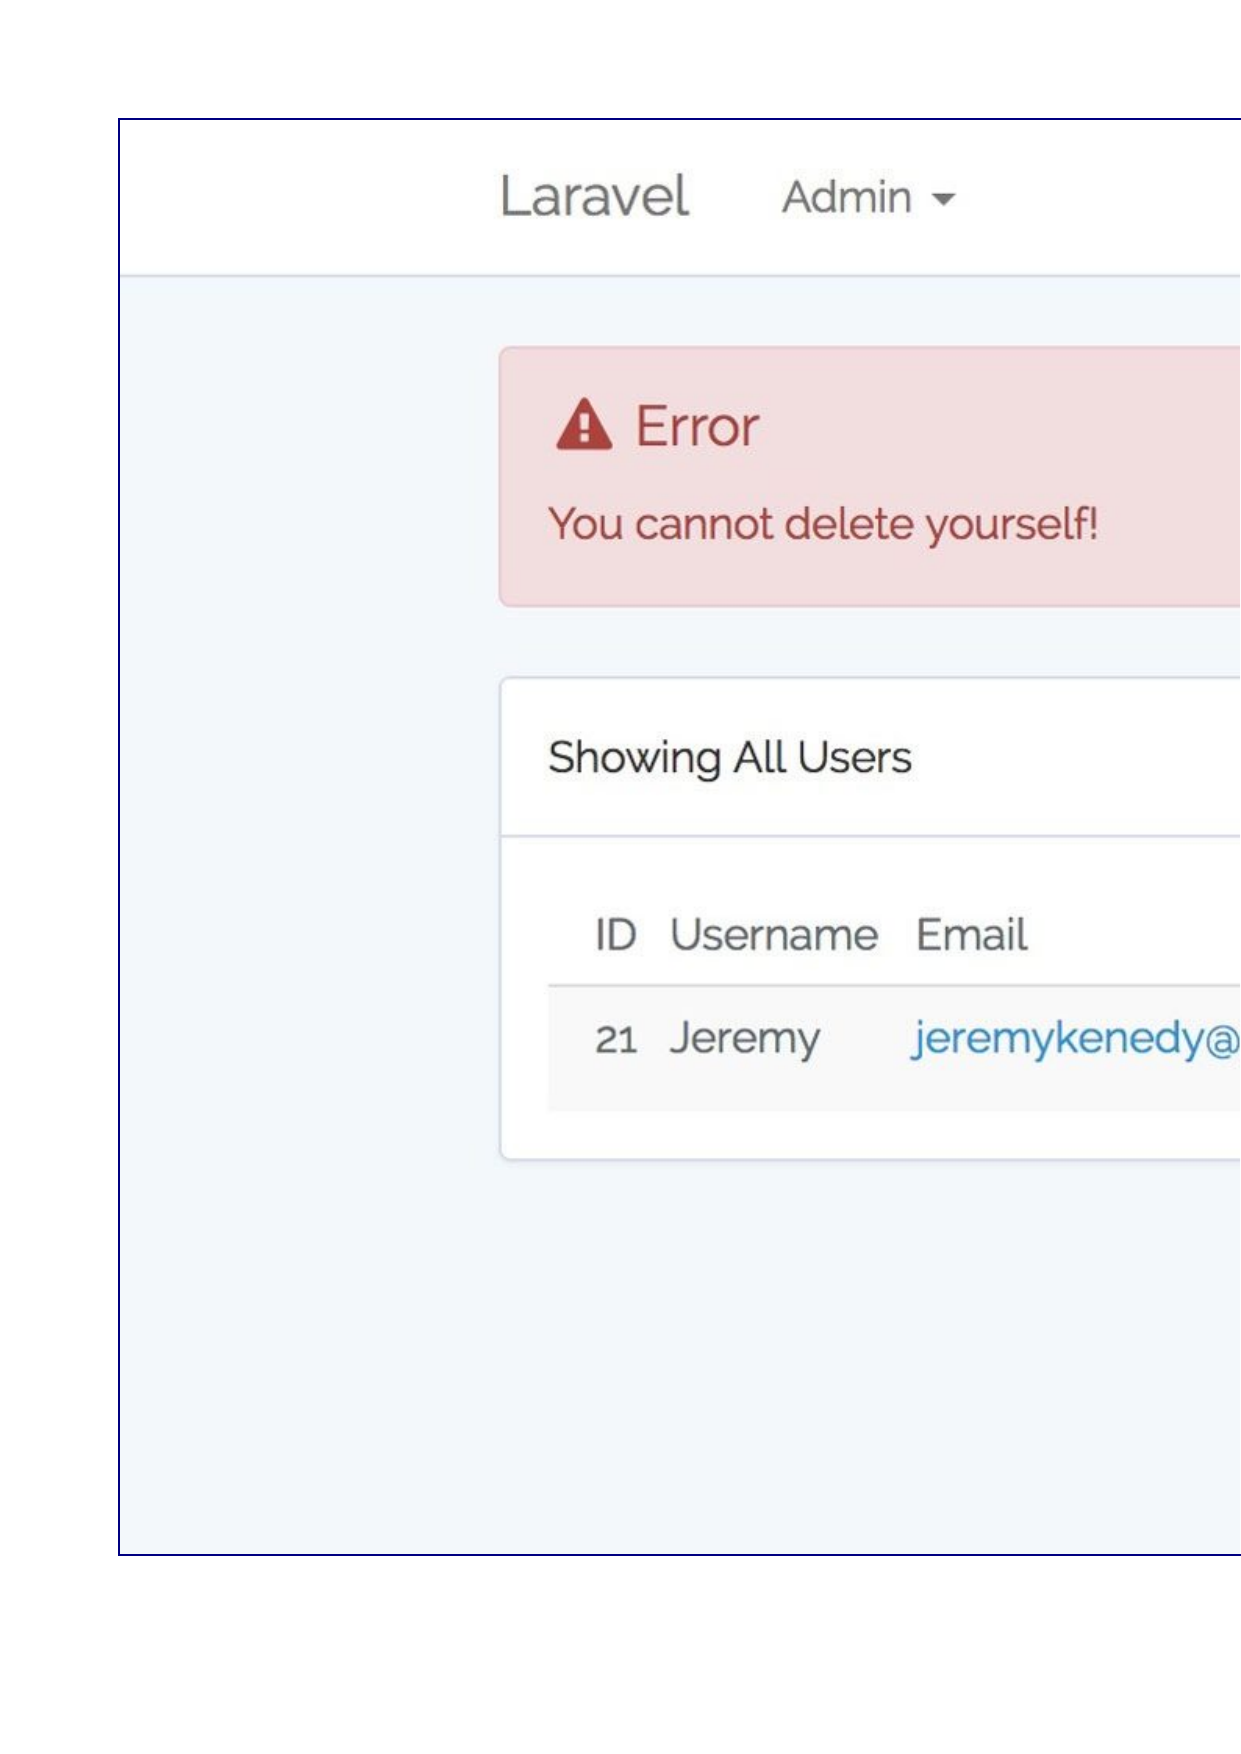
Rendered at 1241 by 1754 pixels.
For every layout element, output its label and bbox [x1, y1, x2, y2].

picture [120, 120, 1241, 1554]
